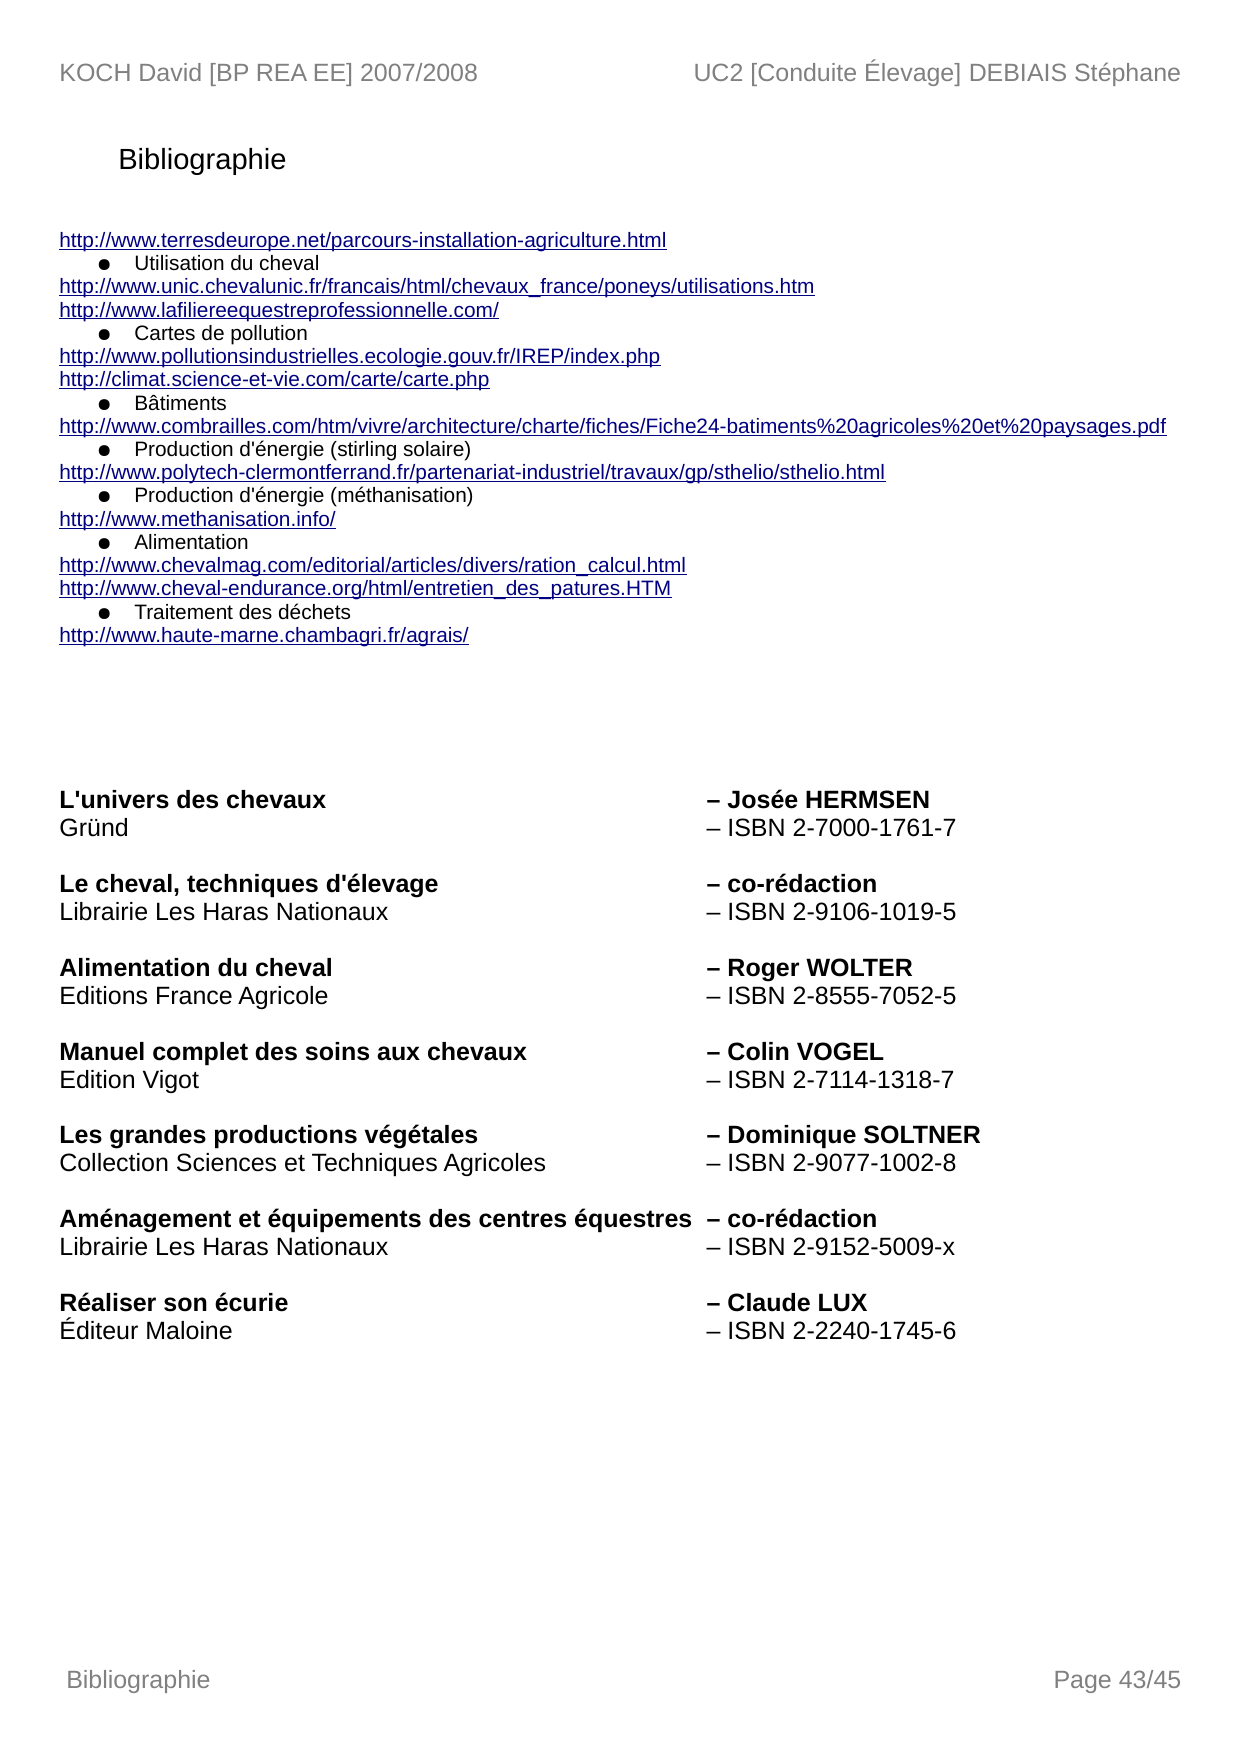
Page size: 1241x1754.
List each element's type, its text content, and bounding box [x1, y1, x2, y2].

text Réaliser son écurie – Claude LUX [59, 1289, 1181, 1317]
text http://www.polytech-clermontferrand.fr/partenariat-industriel/travaux/gp/sthelio/sthelio.html [59, 461, 1181, 484]
text Edition Vigot – ISBN 2-7114-1318-7 [59, 1065, 1181, 1093]
text Aménagement et équipements des centres équestres – co-rédaction [59, 1205, 1181, 1233]
text Librairie Les Haras Nationaux – ISBN 2-9152-5009-x [59, 1233, 1181, 1261]
text Librairie Les Haras Nationaux – ISBN 2-9106-1019-5 [59, 898, 1181, 926]
text Le cheval, techniques d'élevage – co-rédaction [59, 870, 1181, 898]
list Traitement des déchets [97, 600, 1181, 623]
text http://www.pollutionsindustrielles.ecologie.gouv.fr/IREP/index.php [59, 345, 1181, 368]
text Alimentation du cheval – Roger WOLTER [59, 954, 1181, 982]
text Les grandes productions végétales – Dominique SOLTNER [59, 1121, 1181, 1149]
list Bâtiments [97, 391, 1181, 414]
text Manuel complet des soins aux chevaux – Colin VOGEL [59, 1037, 1181, 1065]
text http://www.terresdeurope.net/parcours-installation-agriculture.html [59, 228, 1181, 252]
text http://www.unic.chevalunic.fr/francais/html/chevaux_france/poneys/utilisations.htm [59, 275, 1181, 298]
text http://www.chevalmag.com/editorial/articles/divers/ration_calcul.html [59, 554, 1181, 577]
text http://www.lafiliereequestreprofessionnelle.com/ [59, 298, 1181, 321]
list Utilisation du cheval [97, 252, 1181, 275]
text http://climat.science-et-vie.com/carte/carte.php [59, 368, 1181, 391]
text Editions France Agricole – ISBN 2-8555-7052-5 [59, 982, 1181, 1009]
text L'univers des chevaux – Josée HERMSEN [59, 786, 1181, 814]
text Éditeur Maloine – ISBN 2-2240-1745-6 [59, 1317, 1181, 1344]
list Production d'énergie (méthanisation) [97, 484, 1181, 507]
list Alimentation [97, 531, 1181, 554]
text Gründ – ISBN 2-7000-1761-7 [59, 814, 1181, 842]
list Production d'énergie (stirling solaire) [97, 438, 1181, 461]
subtitle Bibliographie [59, 143, 1181, 176]
list Cartes de pollution [97, 321, 1181, 345]
text http://www.methanisation.info/ [59, 507, 1181, 531]
text http://www.haute-marne.chambagri.fr/agrais/ [59, 623, 1181, 647]
text http://www.cheval-endurance.org/html/entretien_des_patures.HTM [59, 577, 1181, 600]
text Collection Sciences et Techniques Agricoles – ISBN 2-9077-1002-8 [59, 1149, 1181, 1177]
text http://www.combrailles.com/htm/vivre/architecture/charte/fiches/Fiche24-batiments%20agricoles%20et%20paysages.pdf [59, 414, 1181, 438]
